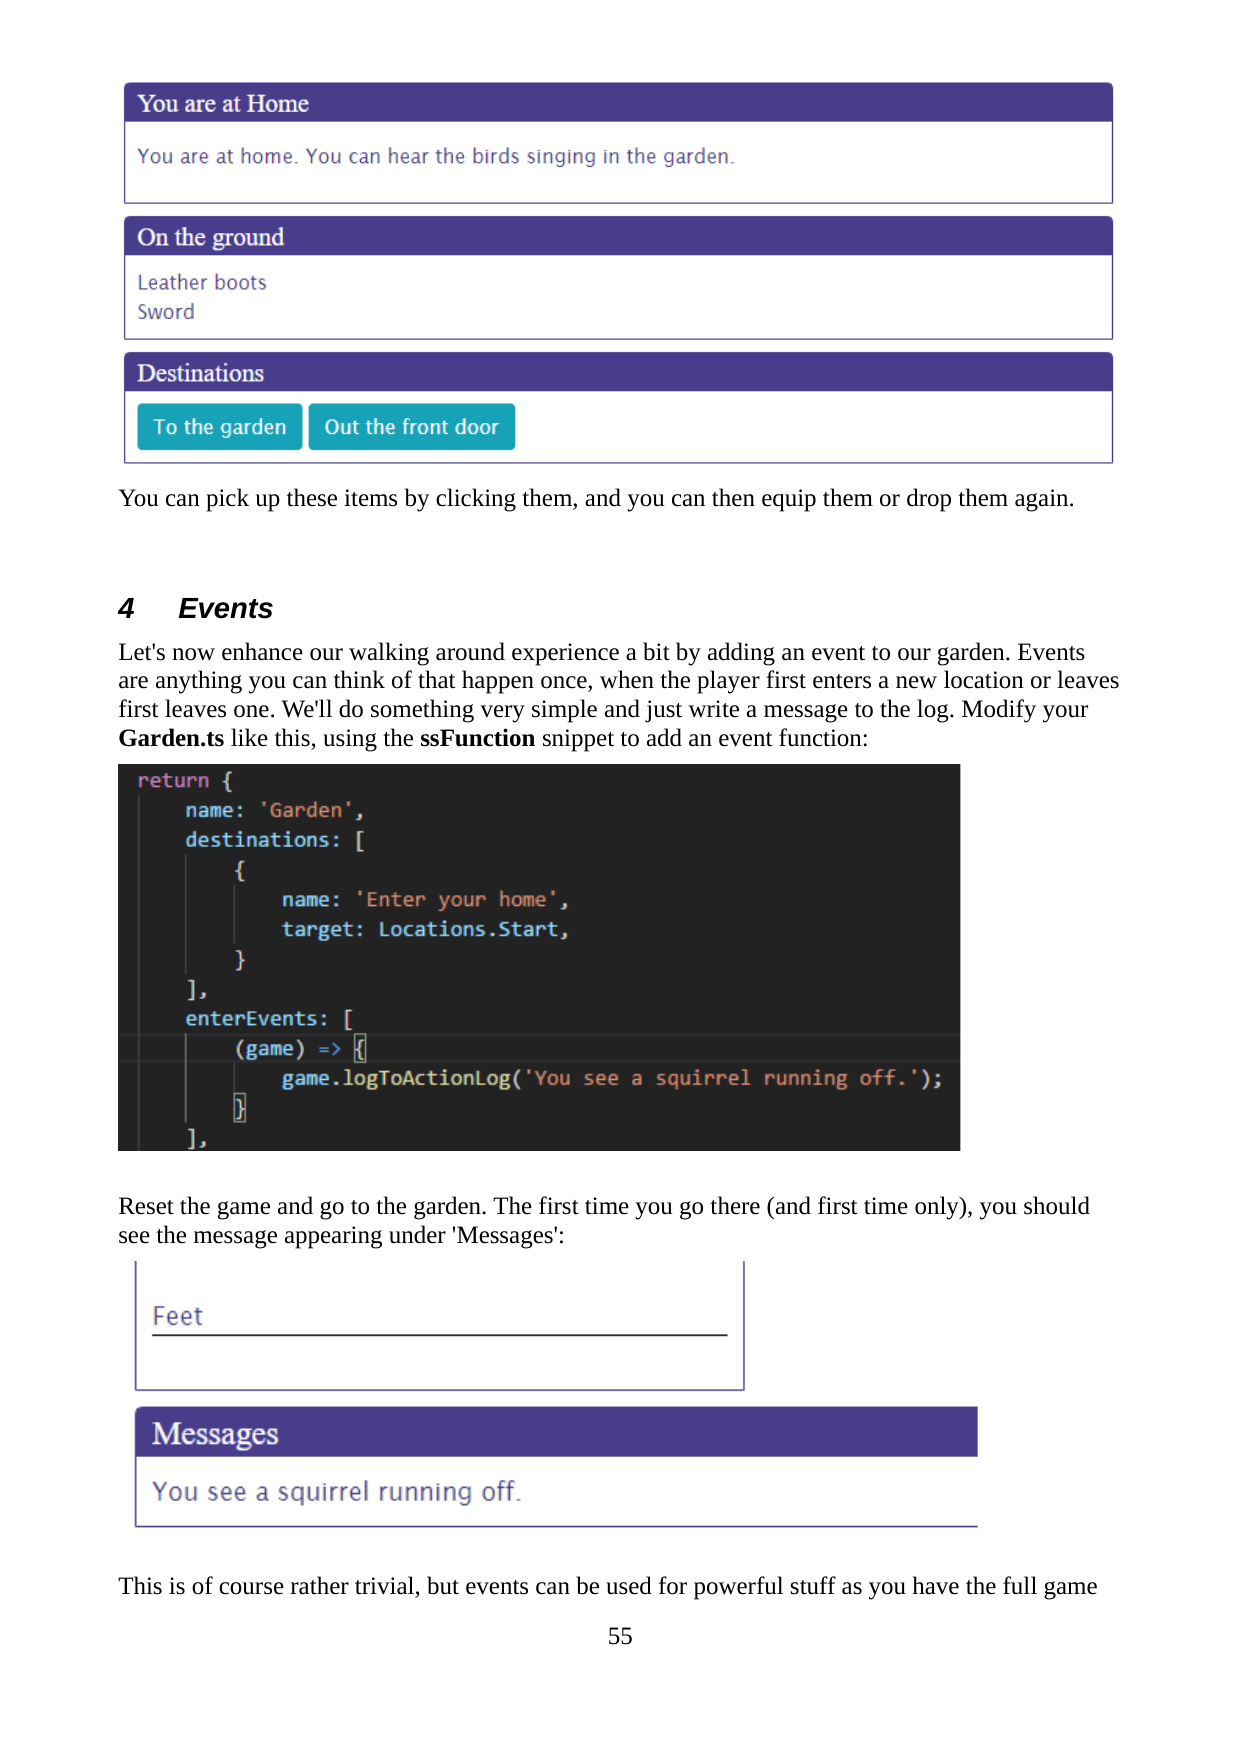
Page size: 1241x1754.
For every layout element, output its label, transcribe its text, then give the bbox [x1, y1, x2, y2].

text You can pick up these items by clicking them, and you can then equip them or drop them again. [118, 483, 1122, 512]
subtitle Events [118, 591, 1122, 624]
text Reset the game and go to the garden. The first time you go there (and first time only), you should see the message appearing under 'Messages': [118, 1191, 1122, 1249]
text Let's now enhance our walking around experience a bit by adding an event to our garden. Events are anything you can think of that happen once, when the player first enters a new location or leaves first leaves one. We'll do something very simple and just write a message to the log. Modify your Garden.ts like this, using the ssFunction snippet to add an event function: [118, 637, 1122, 752]
text This is of course rather trivial, but events can be used for powerful stuff as you have the full game [118, 1571, 1122, 1600]
